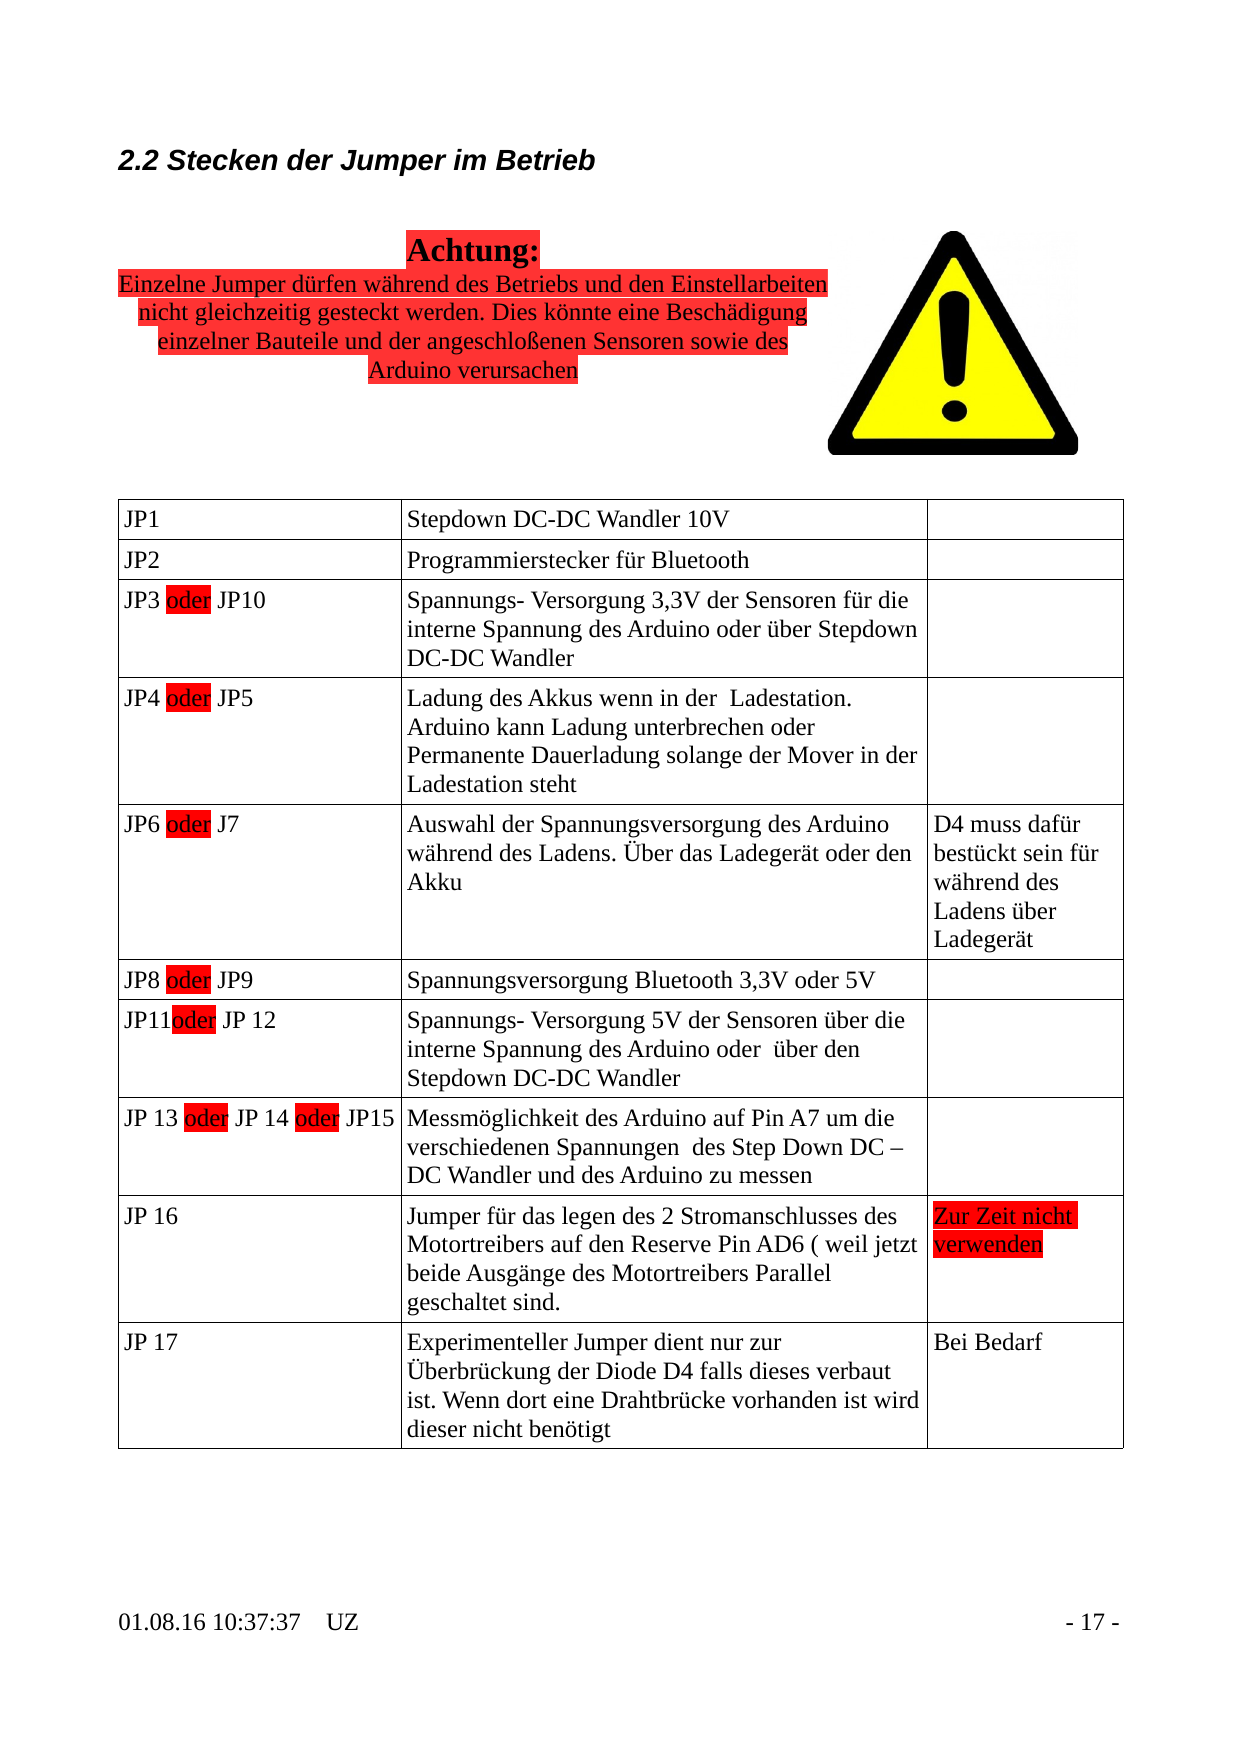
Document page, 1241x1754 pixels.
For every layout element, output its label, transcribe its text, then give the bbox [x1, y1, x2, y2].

text [1079, 269, 1122, 384]
text Achtung: [118, 230, 1122, 269]
table_cell Programmierstecker für Bluetooth [402, 540, 927, 579]
table_cell JP2 [119, 540, 401, 579]
table_header JP1 [119, 500, 401, 539]
table_cell Jumper für das legen des 2 Stromanschlusses des Motortreibers auf den Reserve Pin AD6 ( weil jetzt beide Ausgänge des Motortreibers Parallel geschaltet sind. [402, 1196, 927, 1322]
text Einzelne Jumper dürfen während des Betriebs und den Einstellarbeiten nicht gleichzeitig gesteckt werden. Dies könnte eine Beschädigung einzelner Bauteile und der angeschloßenen Sensoren sowie des Arduino verursachen [118, 269, 827, 384]
table_cell [928, 580, 1123, 677]
table_cell Spannungs- Versorgung 5V der Sensoren über die interne Spannung des Arduino oder über den Stepdown DC-DC Wandler [402, 1000, 927, 1097]
table_cell Experimenteller Jumper dient nur zur Überbrückung der Diode D4 falls dieses verbaut ist. Wenn dort eine Drahtbrücke vorhanden ist wird dieser nicht benötigt [402, 1323, 927, 1448]
table_cell Auswahl der Spannungsversorgung des Arduino während des Ladens. Über das Ladegerät oder den Akku [402, 805, 927, 959]
table_cell JP8 oder JP9 [119, 960, 401, 999]
table_cell Spannungsversorgung Bluetooth 3,3V oder 5V [402, 960, 927, 999]
table_cell JP 13 oder JP 14 oder JP15 [119, 1098, 401, 1195]
table_cell Messmöglichkeit des Arduino auf Pin A7 um die verschiedenen Spannungen des Step Down DC – DC Wandler und des Arduino zu messen [402, 1098, 927, 1195]
subtitle 2.2 Stecken der Jumper im Betrieb [118, 143, 1122, 177]
table_cell [928, 1098, 1123, 1195]
table_cell [928, 540, 1123, 579]
table_cell [928, 678, 1123, 804]
picture [827, 231, 1079, 455]
table_cell JP4 oder JP5 [119, 678, 401, 804]
table_cell D4 muss dafür bestückt sein für während des Ladens über Ladegerät [928, 805, 1123, 959]
table_header [928, 500, 1123, 539]
table_cell [928, 960, 1123, 999]
table_cell JP6 oder J7 [119, 805, 401, 959]
table_cell Spannungs- Versorgung 3,3V der Sensoren für die interne Spannung des Arduino oder über Stepdown DC-DC Wandler [402, 580, 927, 677]
table_cell JP 17 [119, 1323, 401, 1448]
table_cell Zur Zeit nicht verwenden [928, 1196, 1123, 1322]
table_cell JP11oder JP 12 [119, 1000, 401, 1097]
table_cell JP3 oder JP10 [119, 580, 401, 677]
table_cell Ladung des Akkus wenn in der Ladestation. Arduino kann Ladung unterbrechen oder Permanente Dauerladung solange der Mover in der Ladestation steht [402, 678, 927, 804]
table_cell Bei Bedarf [928, 1323, 1123, 1448]
table_cell JP 16 [119, 1196, 401, 1322]
table_header Stepdown DC-DC Wandler 10V [402, 500, 927, 539]
table_cell [928, 1000, 1123, 1097]
